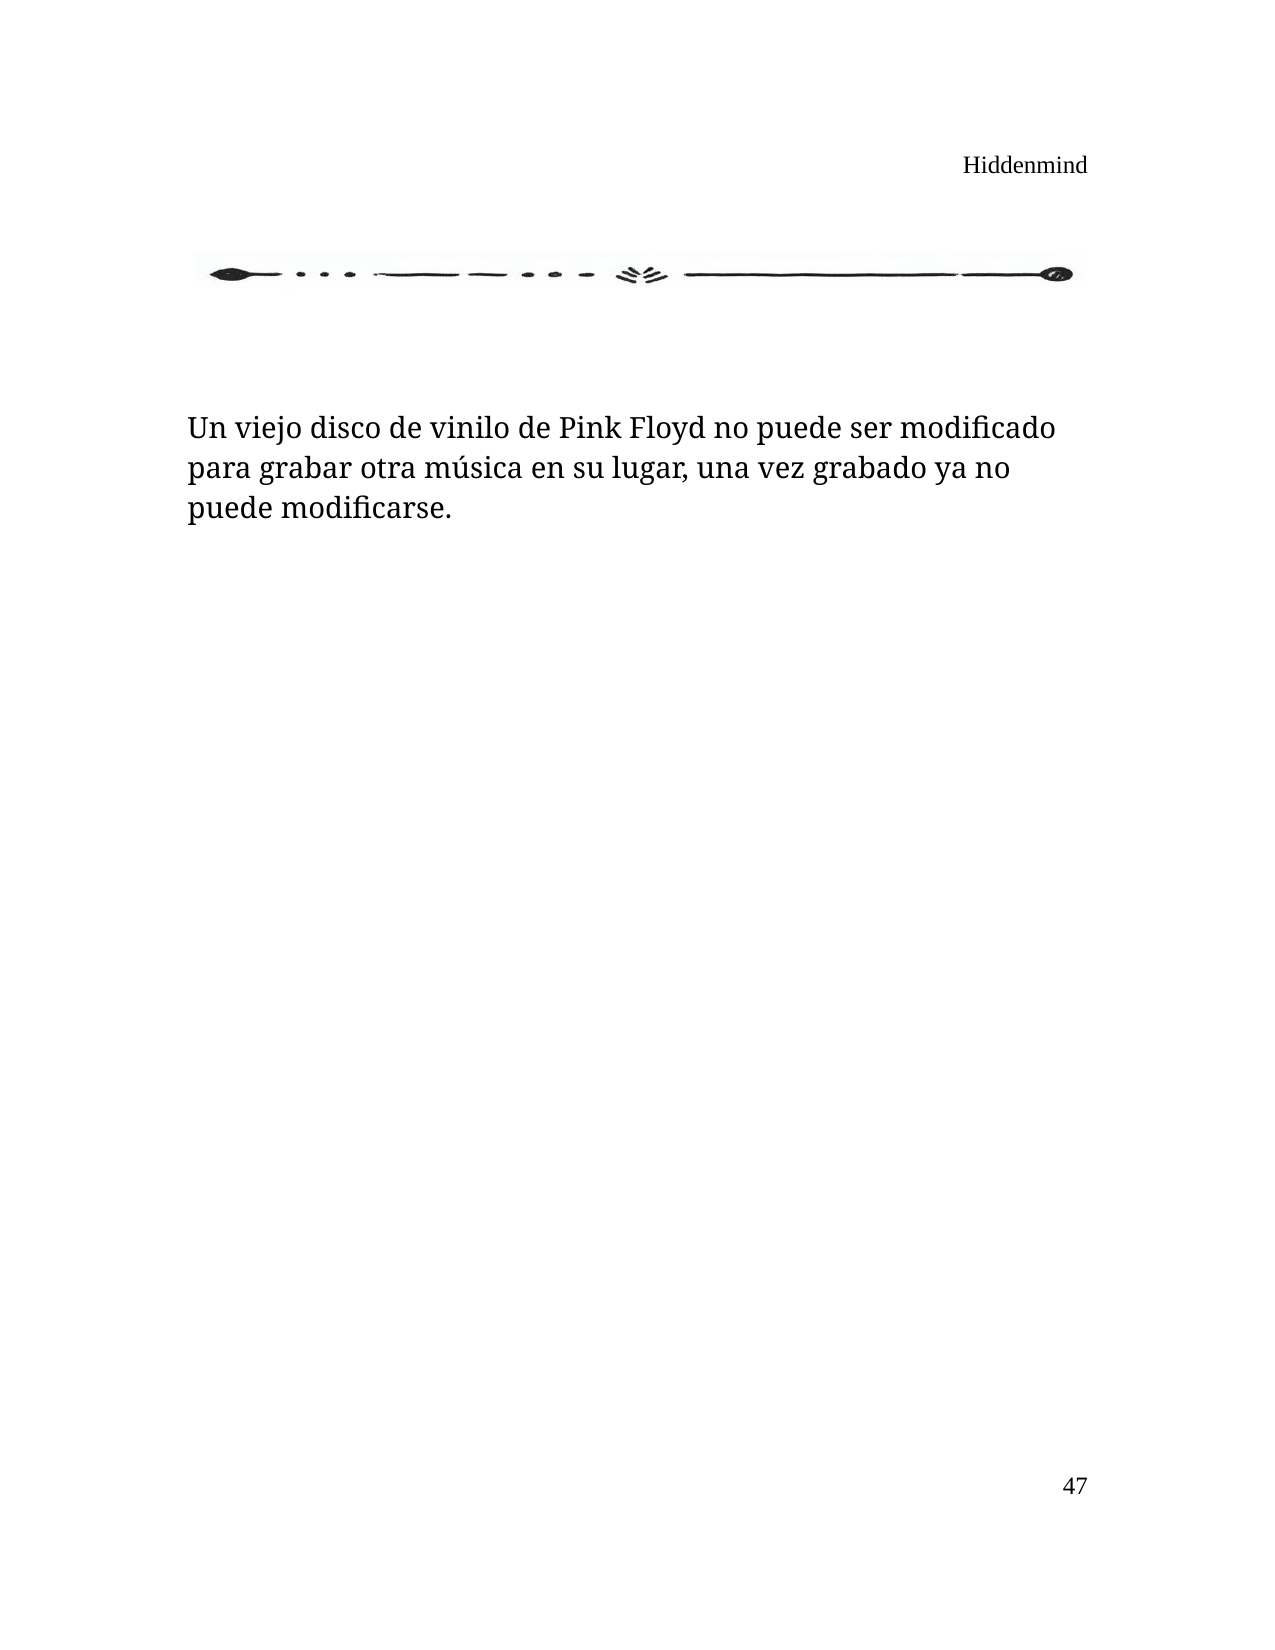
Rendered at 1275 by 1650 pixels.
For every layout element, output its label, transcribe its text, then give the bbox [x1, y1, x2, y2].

text Un viejo disco de vinilo de Pink Floyd no puede ser modificado para grabar otra música en su lugar, una vez grabado ya no puede modificarse. [187, 408, 1087, 527]
picture [193, 252, 1083, 289]
